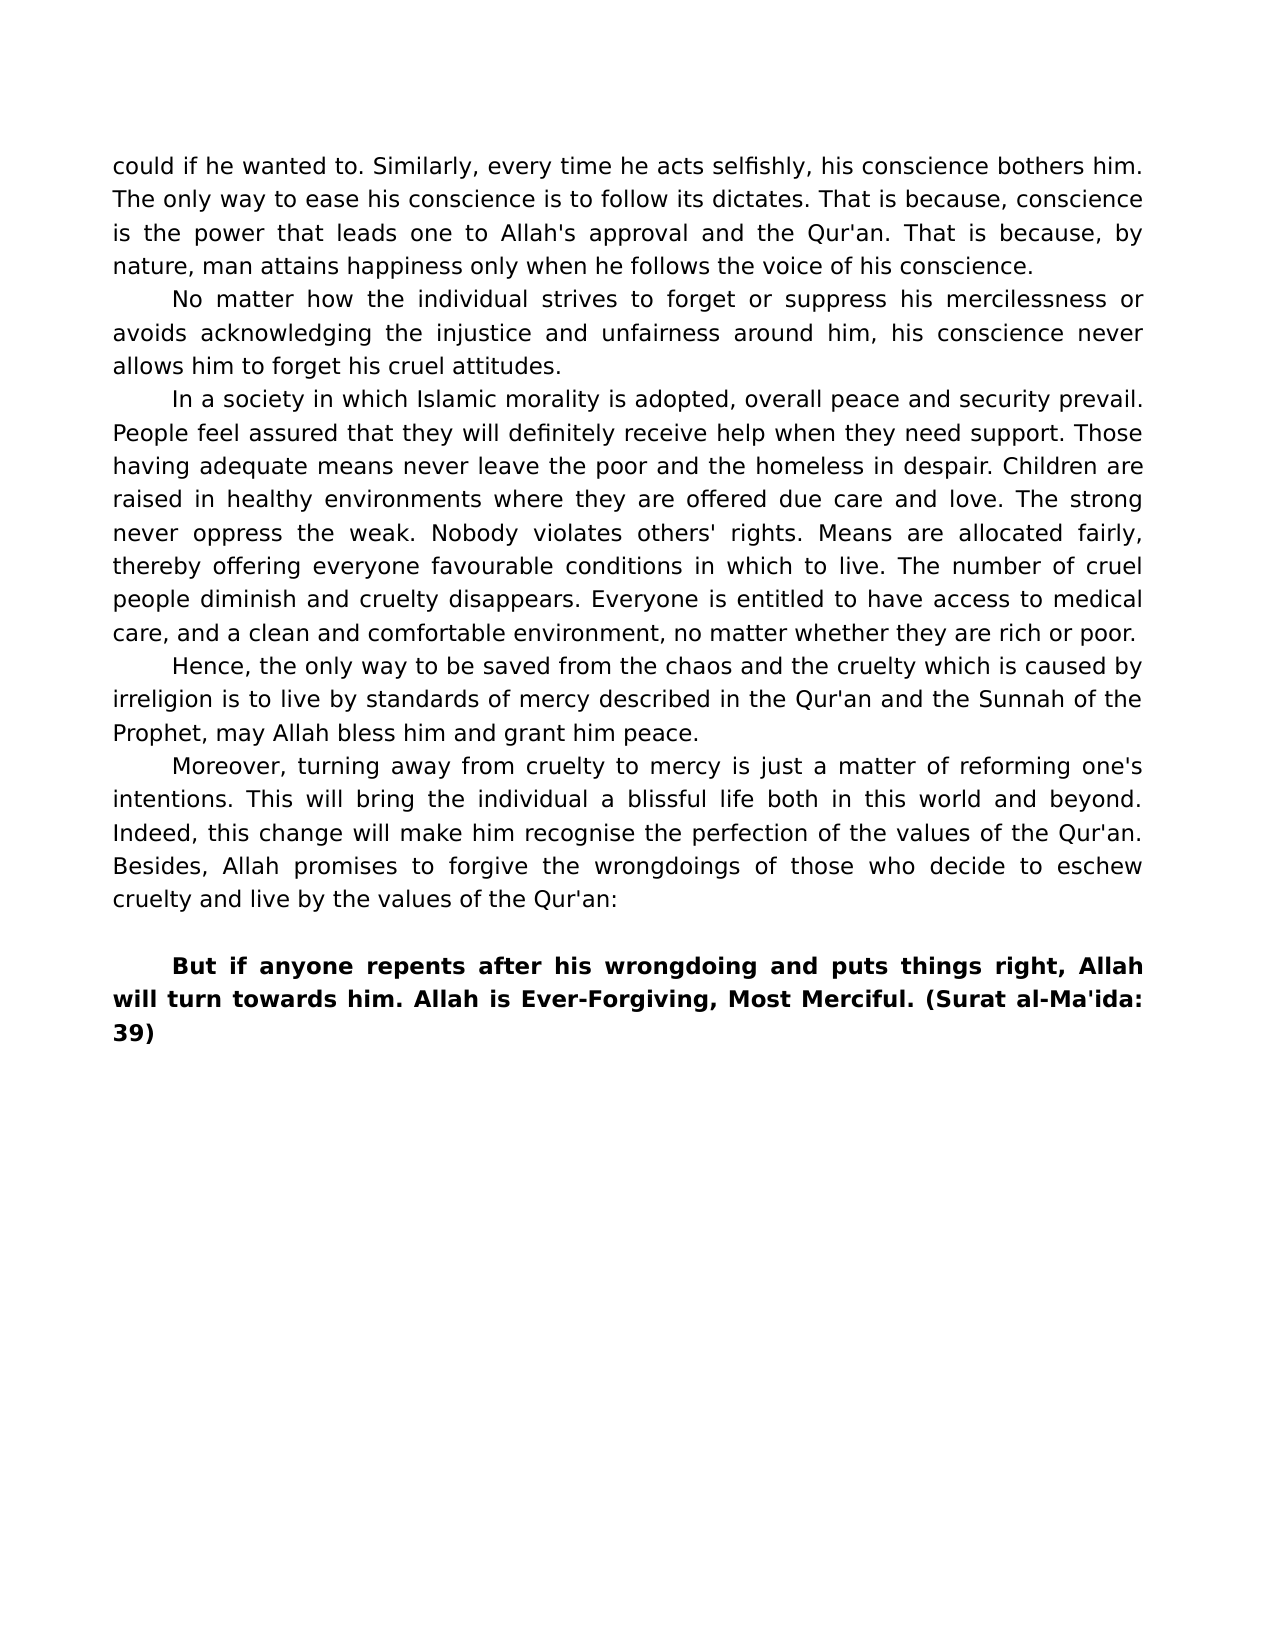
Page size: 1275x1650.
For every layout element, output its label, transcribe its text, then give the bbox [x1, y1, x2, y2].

text No matter how the individual strives to forget or suppress his mercilessness or avoids acknowledging the injustice and unfairness around him, his conscience never allows him to forget his cruel attitudes. [112, 281, 1145, 381]
text But if anyone repents after his wrongdoing and puts things right, Allah will turn towards him. Allah is Ever-Forgiving, Most Merciful. (Surat al-Ma'ida: 39) [112, 948, 1145, 1048]
text Hence, the only way to be saved from the chaos and the cruelty which is caused by irreligion is to live by standards of mercy described in the Qur'an and the Sunnah of the Prophet, may Allah bless him and grant him peace. [112, 648, 1145, 748]
text Moreover, turning away from cruelty to mercy is just a matter of reforming one's intentions. This will bring the individual a blissful life both in this world and beyond. Indeed, this change will make him recognise the perfection of the values of the Qur'an. Besides, Allah promises to forgive the wrongdoings of those who decide to eschew cruelty and live by the values of the Qur'an: [112, 748, 1145, 914]
text In a society in which Islamic morality is adopted, overall peace and security prevail. People feel assured that they will definitely receive help when they need support. Those having adequate means never leave the poor and the homeless in despair. Children are raised in healthy environments where they are offered due care and love. The strong never oppress the weak. Nobody violates others' rights. Means are allocated fairly, thereby offering everyone favourable conditions in which to live. The number of cruel people diminish and cruelty disappears. Everyone is entitled to have access to medical care, and a clean and comfortable environment, no matter whether they are rich or poor. [112, 381, 1145, 648]
text could if he wanted to. Similarly, every time he acts selfishly, his conscience bothers him. The only way to ease his conscience is to follow its dictates. That is because, conscience is the power that leads one to Allah's approval and the Qur'an. That is because, by nature, man attains happiness only when he follows the voice of his conscience. [112, 148, 1145, 281]
